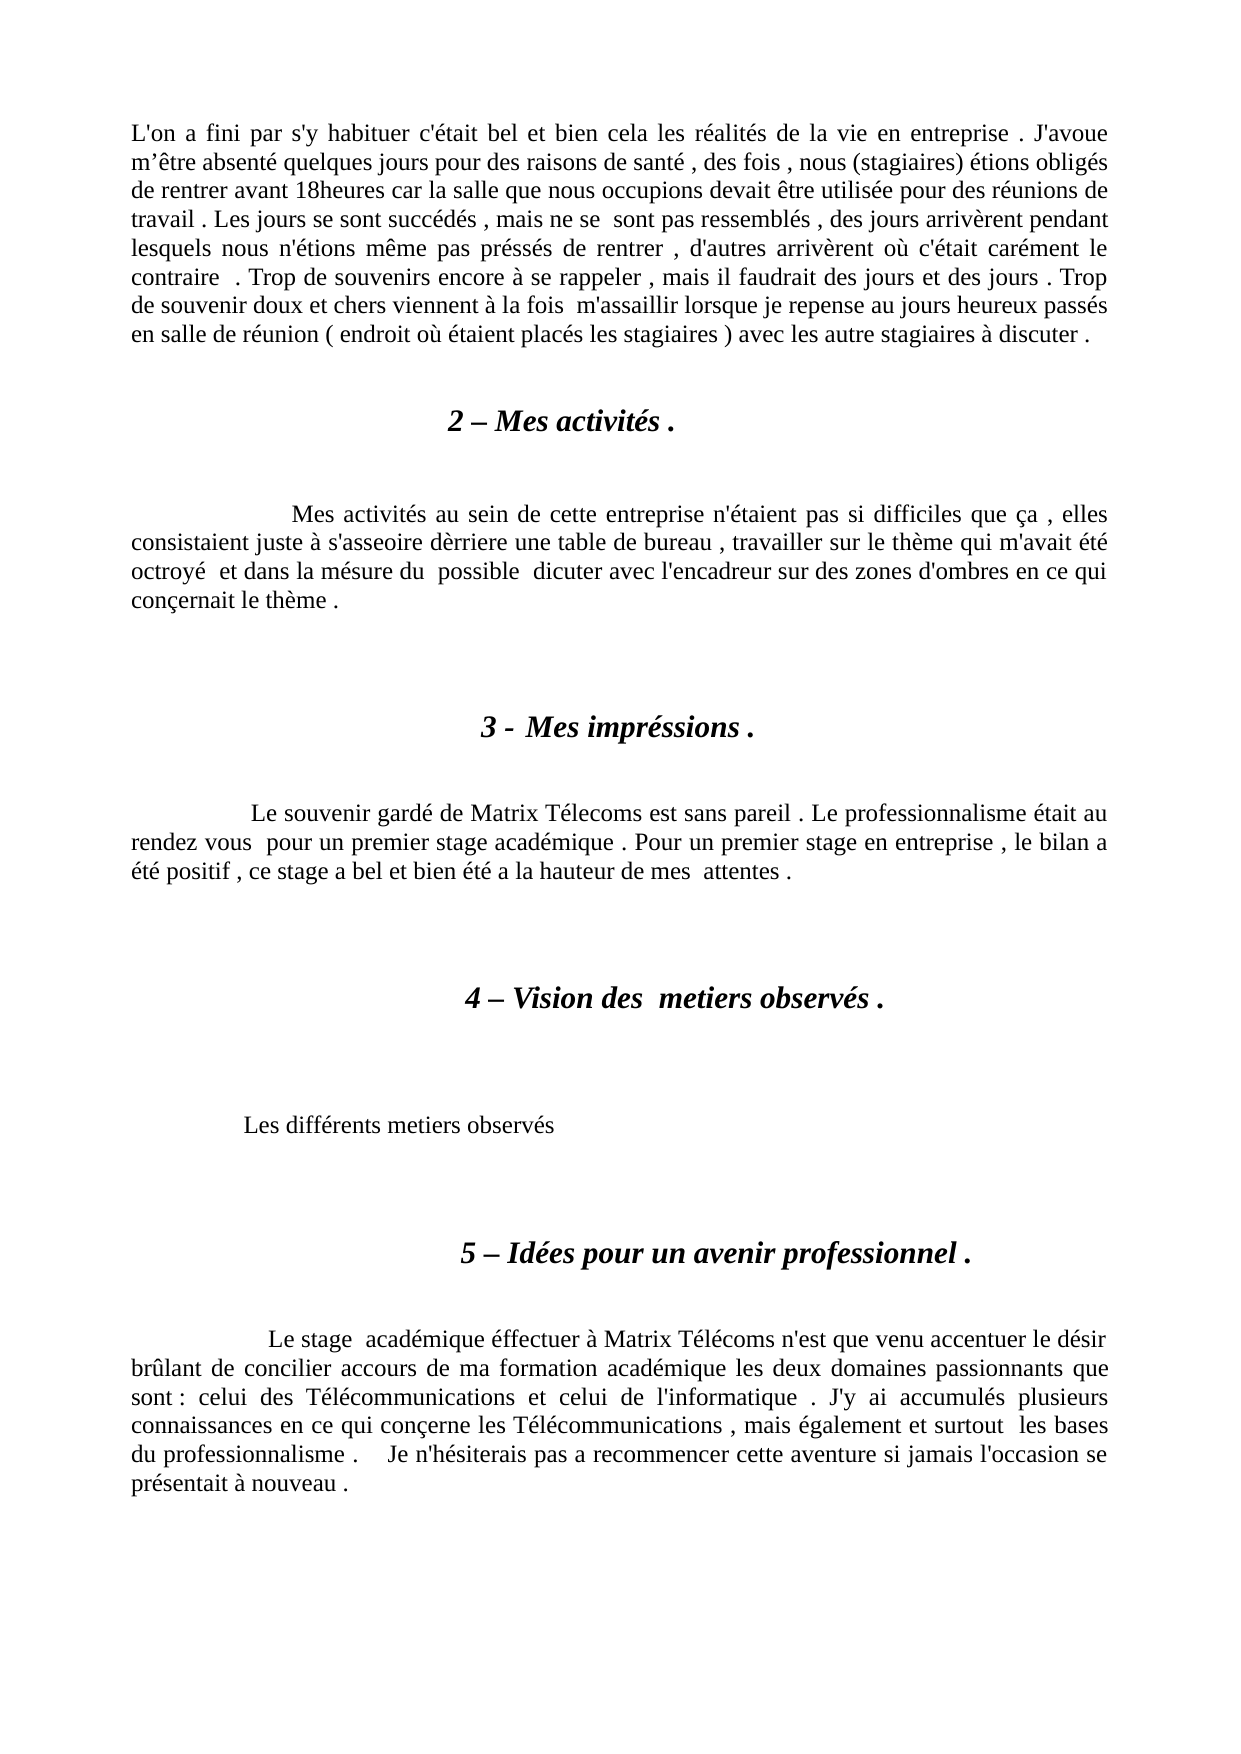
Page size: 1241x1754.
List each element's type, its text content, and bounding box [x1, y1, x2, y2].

text Les différents metiers observés [131, 1111, 1109, 1139]
text Le souvenir gardé de Matrix Télecoms est sans pareil . Le professionnalisme était au rendez vous pour un premier stage académique . Pour un premier stage en entreprise , le bilan a été positif , ce stage a bel et bien été a la hauteur de mes attentes . [131, 798, 1109, 885]
text Mes activités au sein de cette entreprise n'étaient pas si difficiles que ça , elles consistaient juste à s'asseoire dèrriere une table de bureau , travailler sur le thème qui m'avait été octroyé et dans la mésure du possible dicuter avec l'encadreur sur des zones d'ombres en ce qui conçernait le thème . [131, 499, 1109, 614]
text 4 – Vision des metiers observés . [131, 980, 1109, 1016]
text 5 – Idées pour un avenir professionnel . [131, 1234, 1109, 1270]
text L'on a fini par s'y habituer c'était bel et bien cela les réalités de la vie en entreprise . J'avoue m’être absenté quelques jours pour des raisons de santé , des fois , nous (stagiaires) étions obligés de rentrer avant 18heures car la salle que nous occupions devait être utilisée pour des réunions de travail . Les jours se sont succédés , mais ne se sont pas ressemblés , des jours arrivèrent pendant lesquels nous n'étions même pas préssés de rentrer , d'autres arrivèrent où c'était carément le contraire . Trop de souvenirs encore à se rappeler , mais il faudrait des jours et des jours . Trop de souvenir doux et chers viennent à la fois m'assaillir lorsque je repense au jours heureux passés en salle de réunion ( endroit où étaient placés les stagiaires ) avec les autre stagiaires à discuter . [131, 118, 1109, 348]
text 2 – Mes activités . [131, 402, 1109, 438]
text Le stage académique éffectuer à Matrix Télécoms n'est que venu accentuer le désir brûlant de concilier accours de ma formation académique les deux domaines passionnants que sont : celui des Télécommunications et celui de l'informatique . J'y ai accumulés plusieurs connaissances en ce qui conçerne les Télécommunications , mais également et surtout les bases du professionnalisme . Je n'hésiterais pas a recommencer cette aventure si jamais l'occasion se présentait à nouveau . [131, 1324, 1109, 1497]
text 3 - Mes impréssions . [131, 709, 1109, 745]
